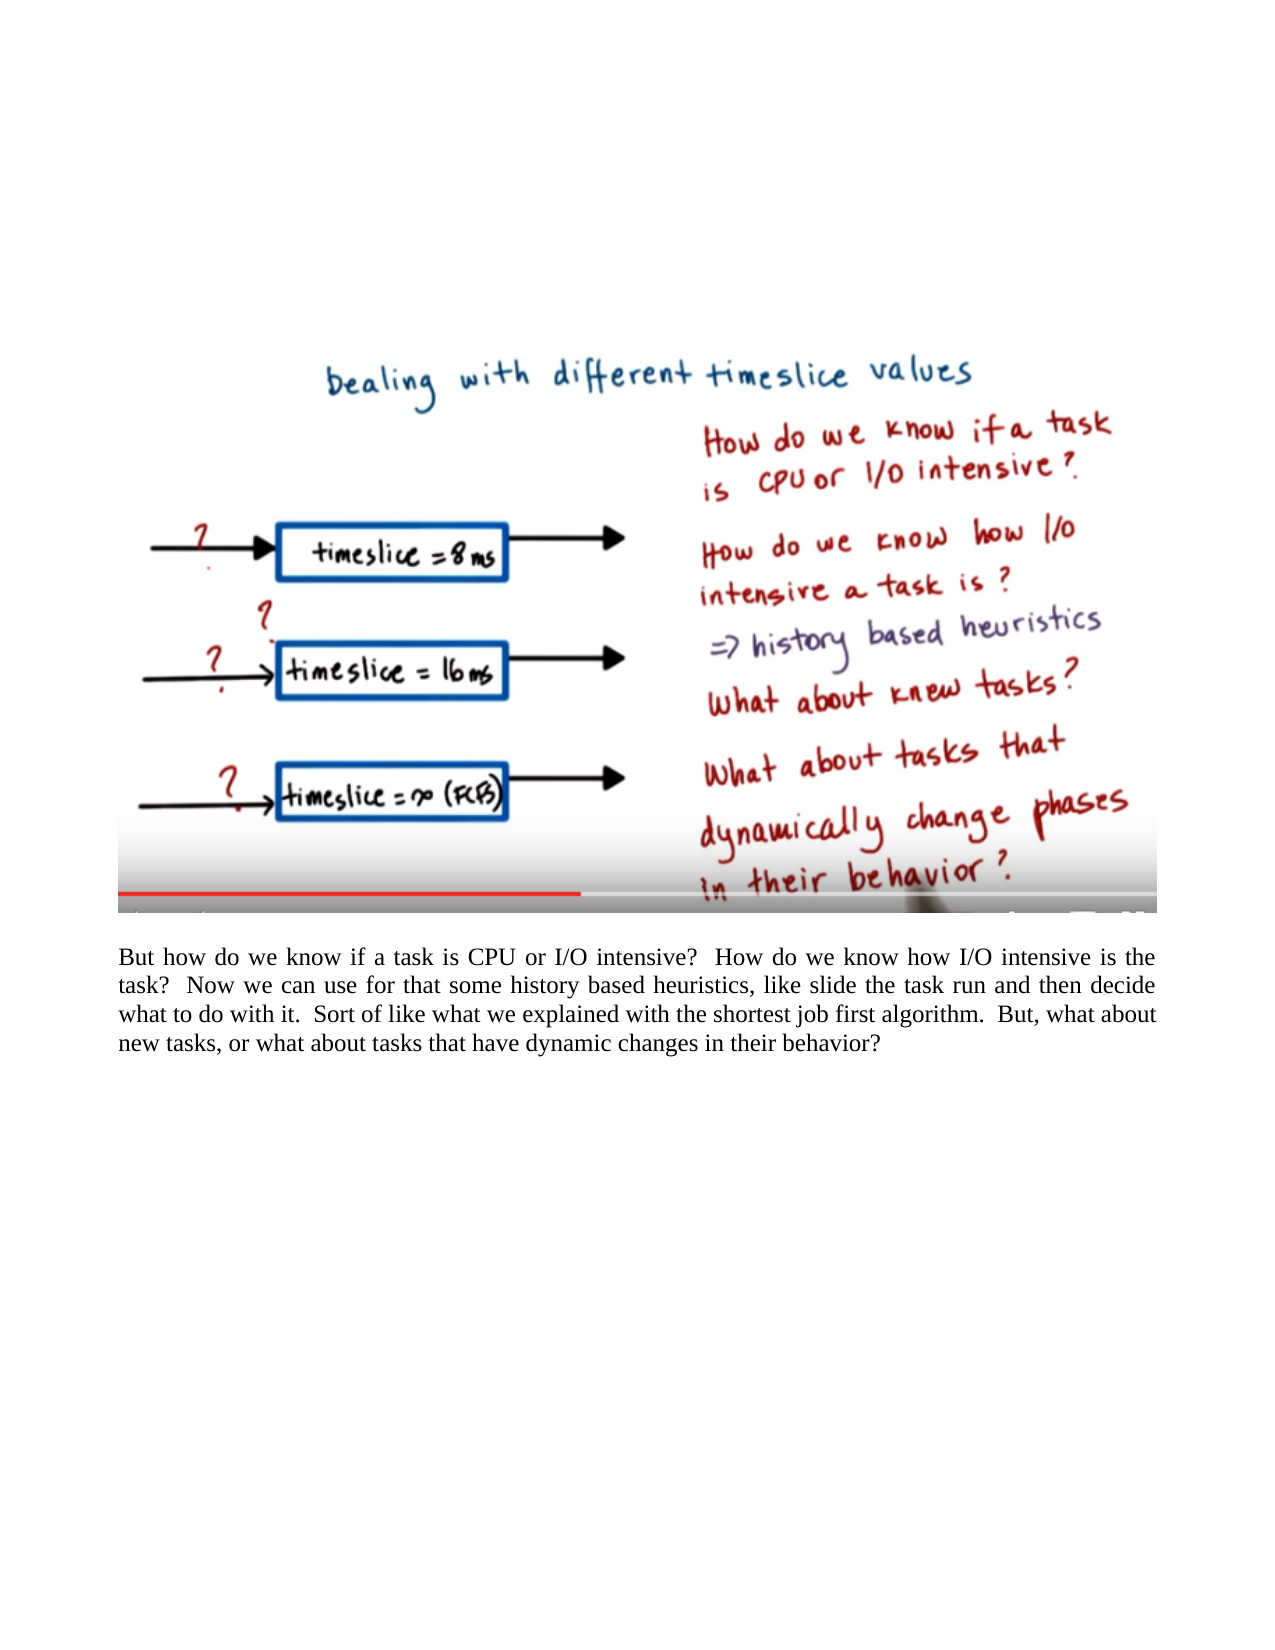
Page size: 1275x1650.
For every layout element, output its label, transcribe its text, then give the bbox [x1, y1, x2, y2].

picture [118, 348, 1157, 913]
text But how do we know if a task is CPU or I/O intensive? How do we know how I/O intensive is the task? Now we can use for that some history based heuristics, like slide the task run and then decide what to do with it. Sort of like what we explained with the shortest job first algorithm. But, what about new tasks, or what about tasks that have dynamic changes in their behavior? [118, 942, 1157, 1057]
